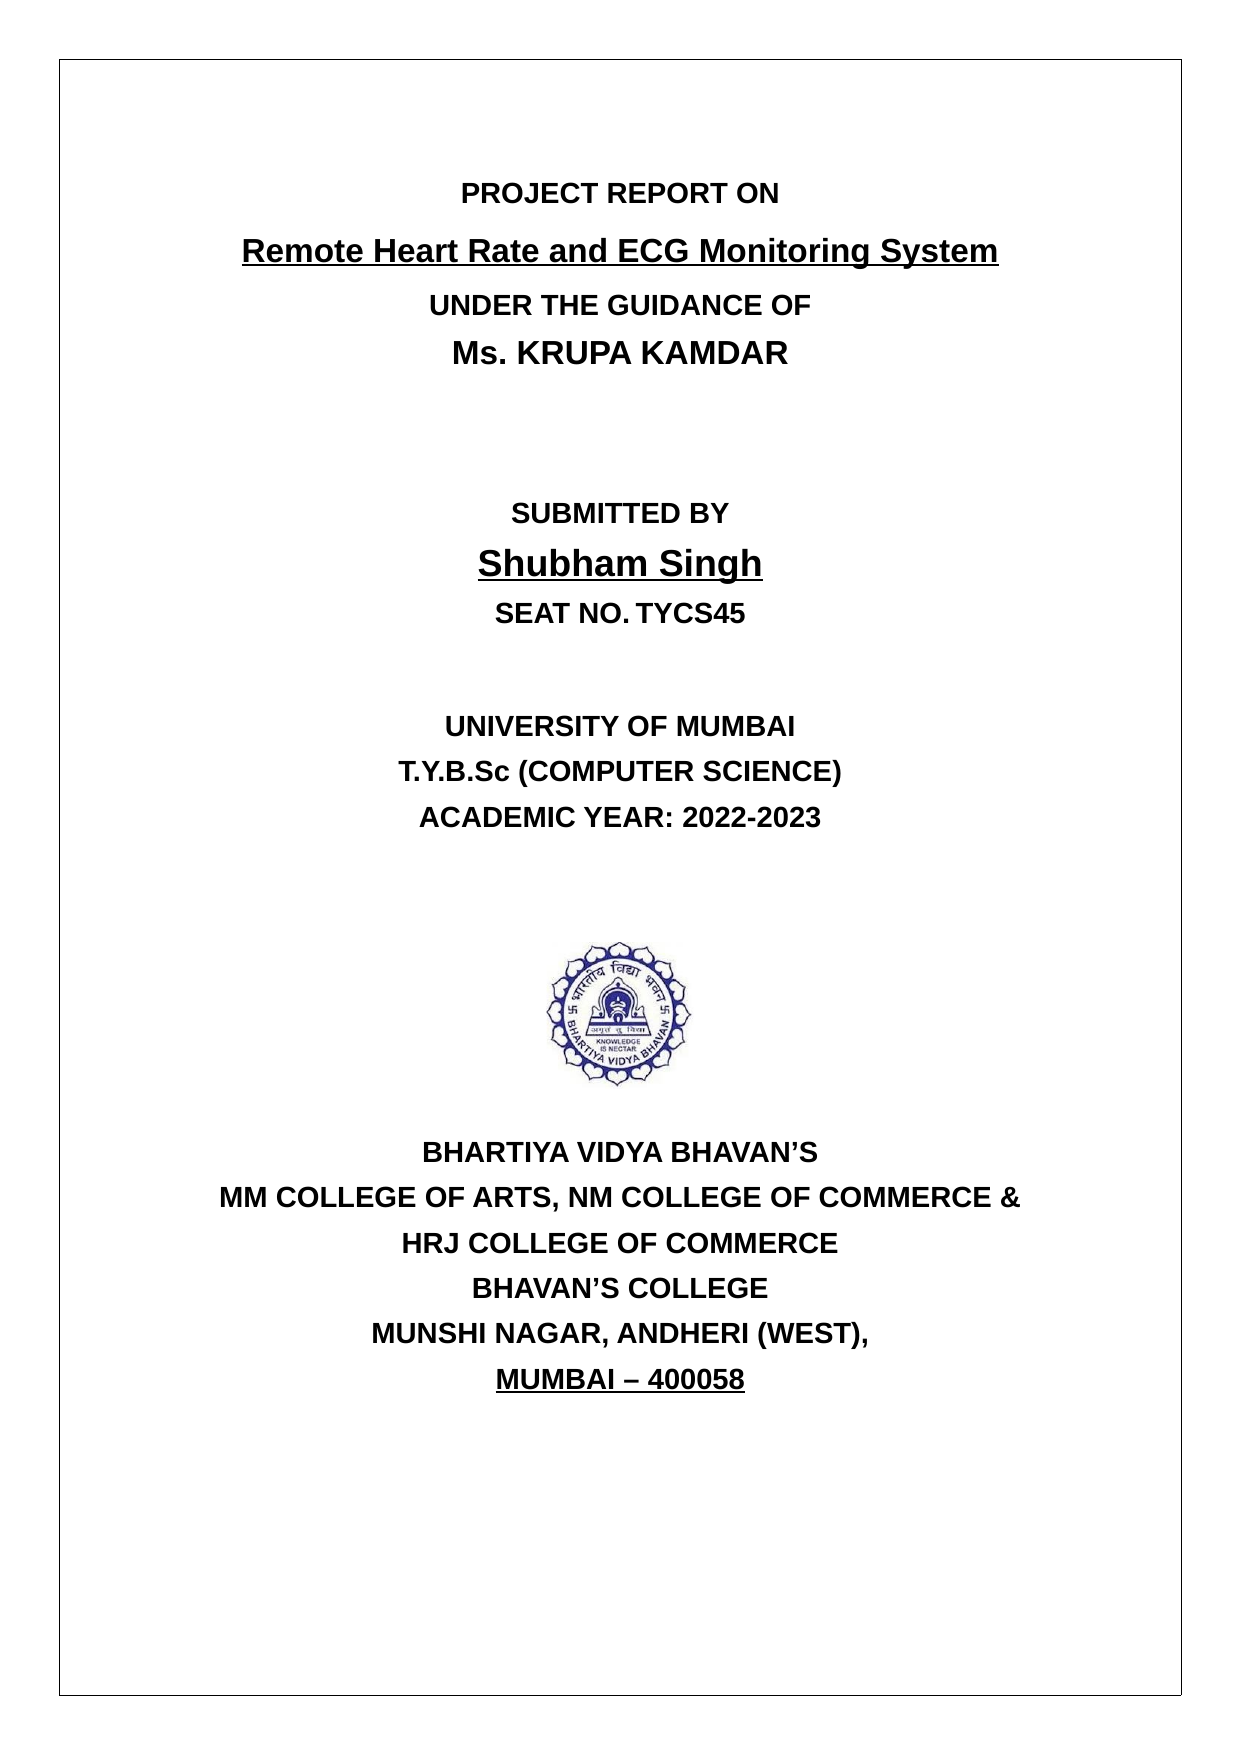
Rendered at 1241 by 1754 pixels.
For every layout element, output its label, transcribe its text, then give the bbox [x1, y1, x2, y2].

text T.Y.B.Sc (COMPUTER SCIENCE) [118, 754, 1122, 788]
text UNIVERSITY OF MUMBAI [118, 709, 1122, 742]
subtitle Remote Heart Rate and ECG Monitoring System [118, 231, 1122, 269]
text UNDER THE GUIDANCE OF [118, 288, 1122, 321]
text SEAT NO. TYCS45 [118, 596, 1122, 630]
picture [546, 942, 694, 1089]
text MM COLLEGE OF ARTS, NM COLLEGE OF COMMERCE & [118, 1180, 1122, 1214]
text ACADEMIC YEAR: 2022-2023 [118, 800, 1122, 833]
text MUNSHI NAGAR, ANDHERI (WEST), [118, 1316, 1122, 1350]
text Shubham Singh [118, 541, 1122, 584]
text BHARTIYA VIDYA BHAVAN’S [118, 1135, 1122, 1168]
text BHAVAN’S COLLEGE [118, 1271, 1122, 1304]
subtitle MUMBAI – 400058 [118, 1362, 1122, 1395]
text Ms. KRUPA KAMDAR [118, 333, 1122, 372]
text PROJECT REPORT ON [118, 176, 1122, 210]
text SUBMITTED BY [118, 496, 1122, 529]
text HRJ COLLEGE OF COMMERCE [118, 1226, 1122, 1259]
